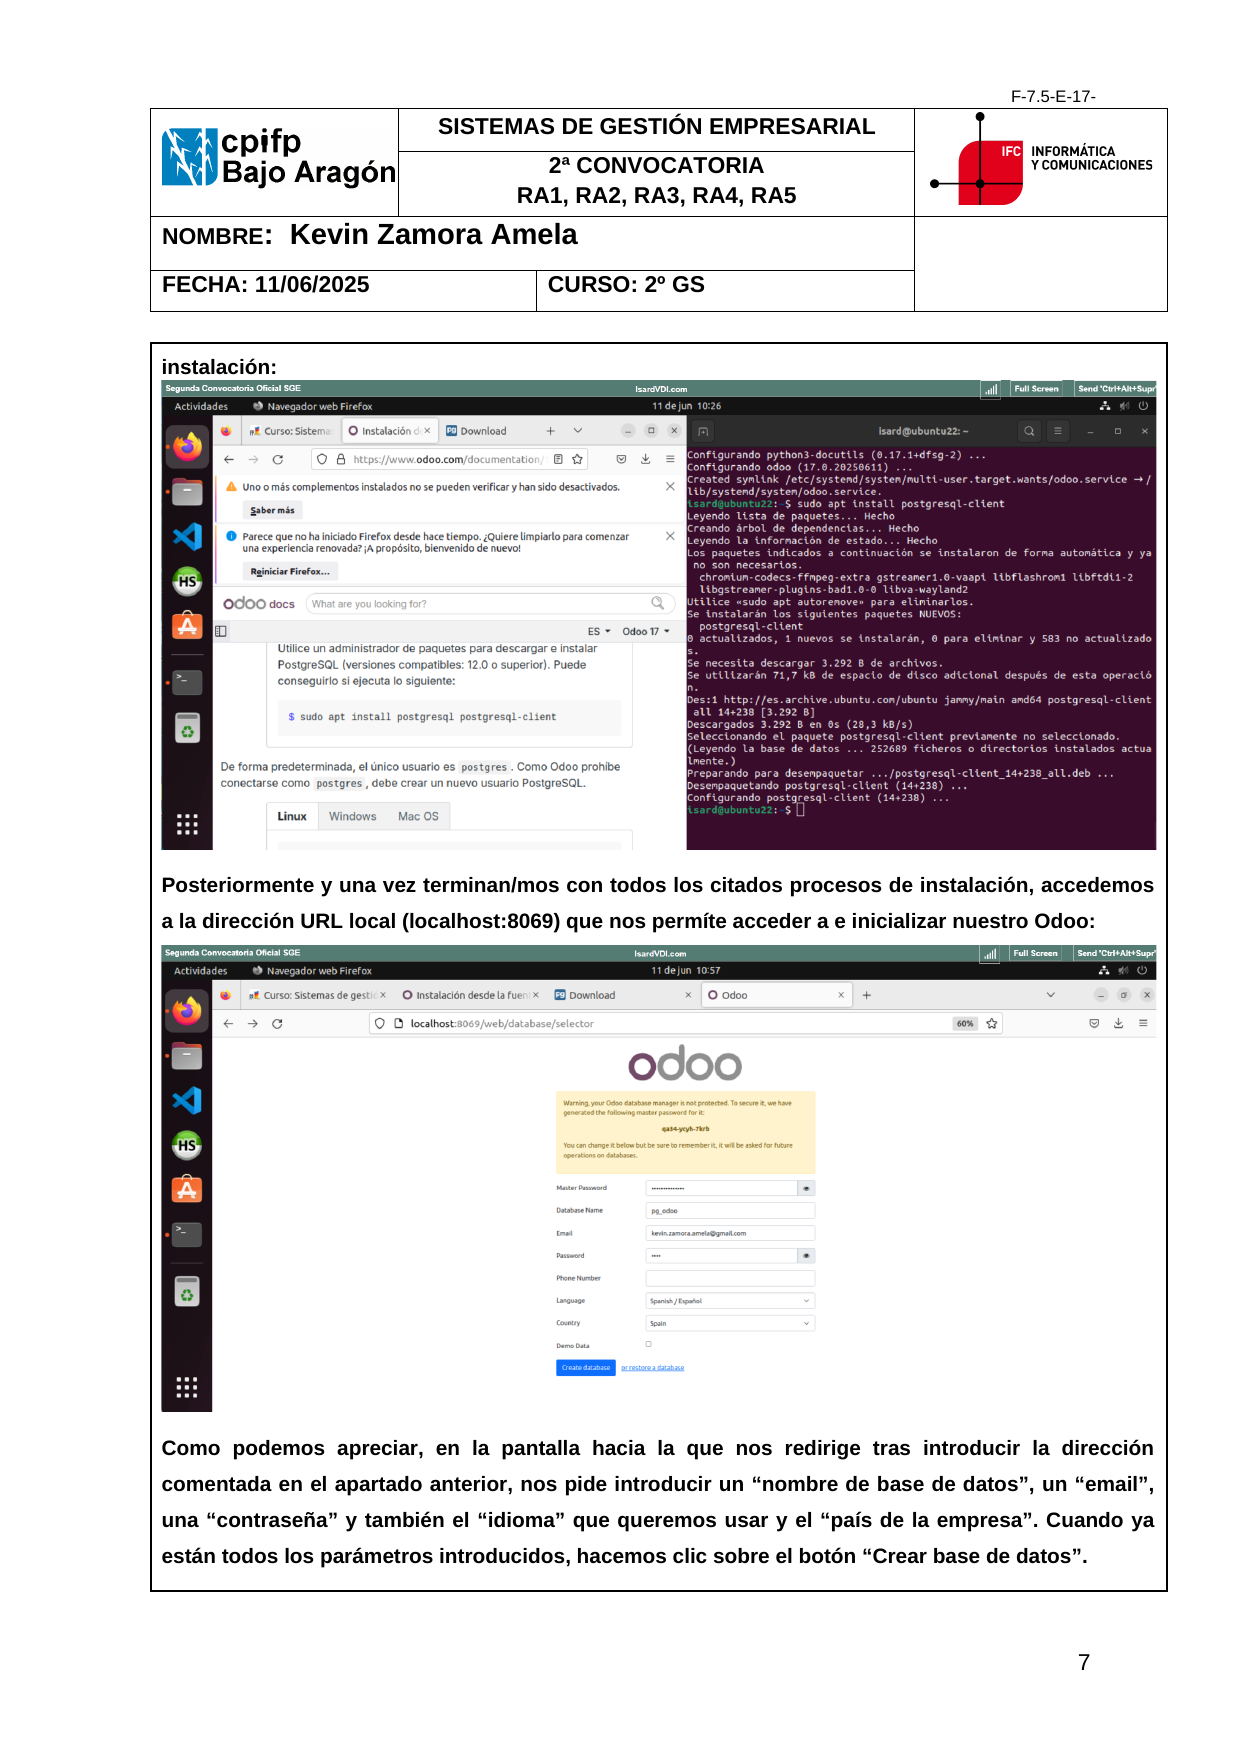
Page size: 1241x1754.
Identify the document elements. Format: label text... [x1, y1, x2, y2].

table_header instalación: Posteriormente y una vez terminan/mos con todos los citados procesos de instalación, accedemos a la dirección URL local (localhost:8069) que nos permíte acceder a e inicializar nuestro Odoo: Como podemos apreciar, en la pantalla hacia la que nos redirige tras introducir la dirección comentada en el apartado anterior, nos pide introducir un “nombre de base de datos”, un “email”, una “contraseña” y también el “idioma” que queremos usar y el “país de la empresa”. Cuando ya están todos los parámetros introducidos, hacemos clic sobre el botón “Crear base de datos”. [152, 344, 1166, 1590]
picture [161, 380, 1157, 850]
picture [161, 127, 397, 190]
picture [161, 945, 1157, 1412]
picture [930, 112, 1153, 205]
